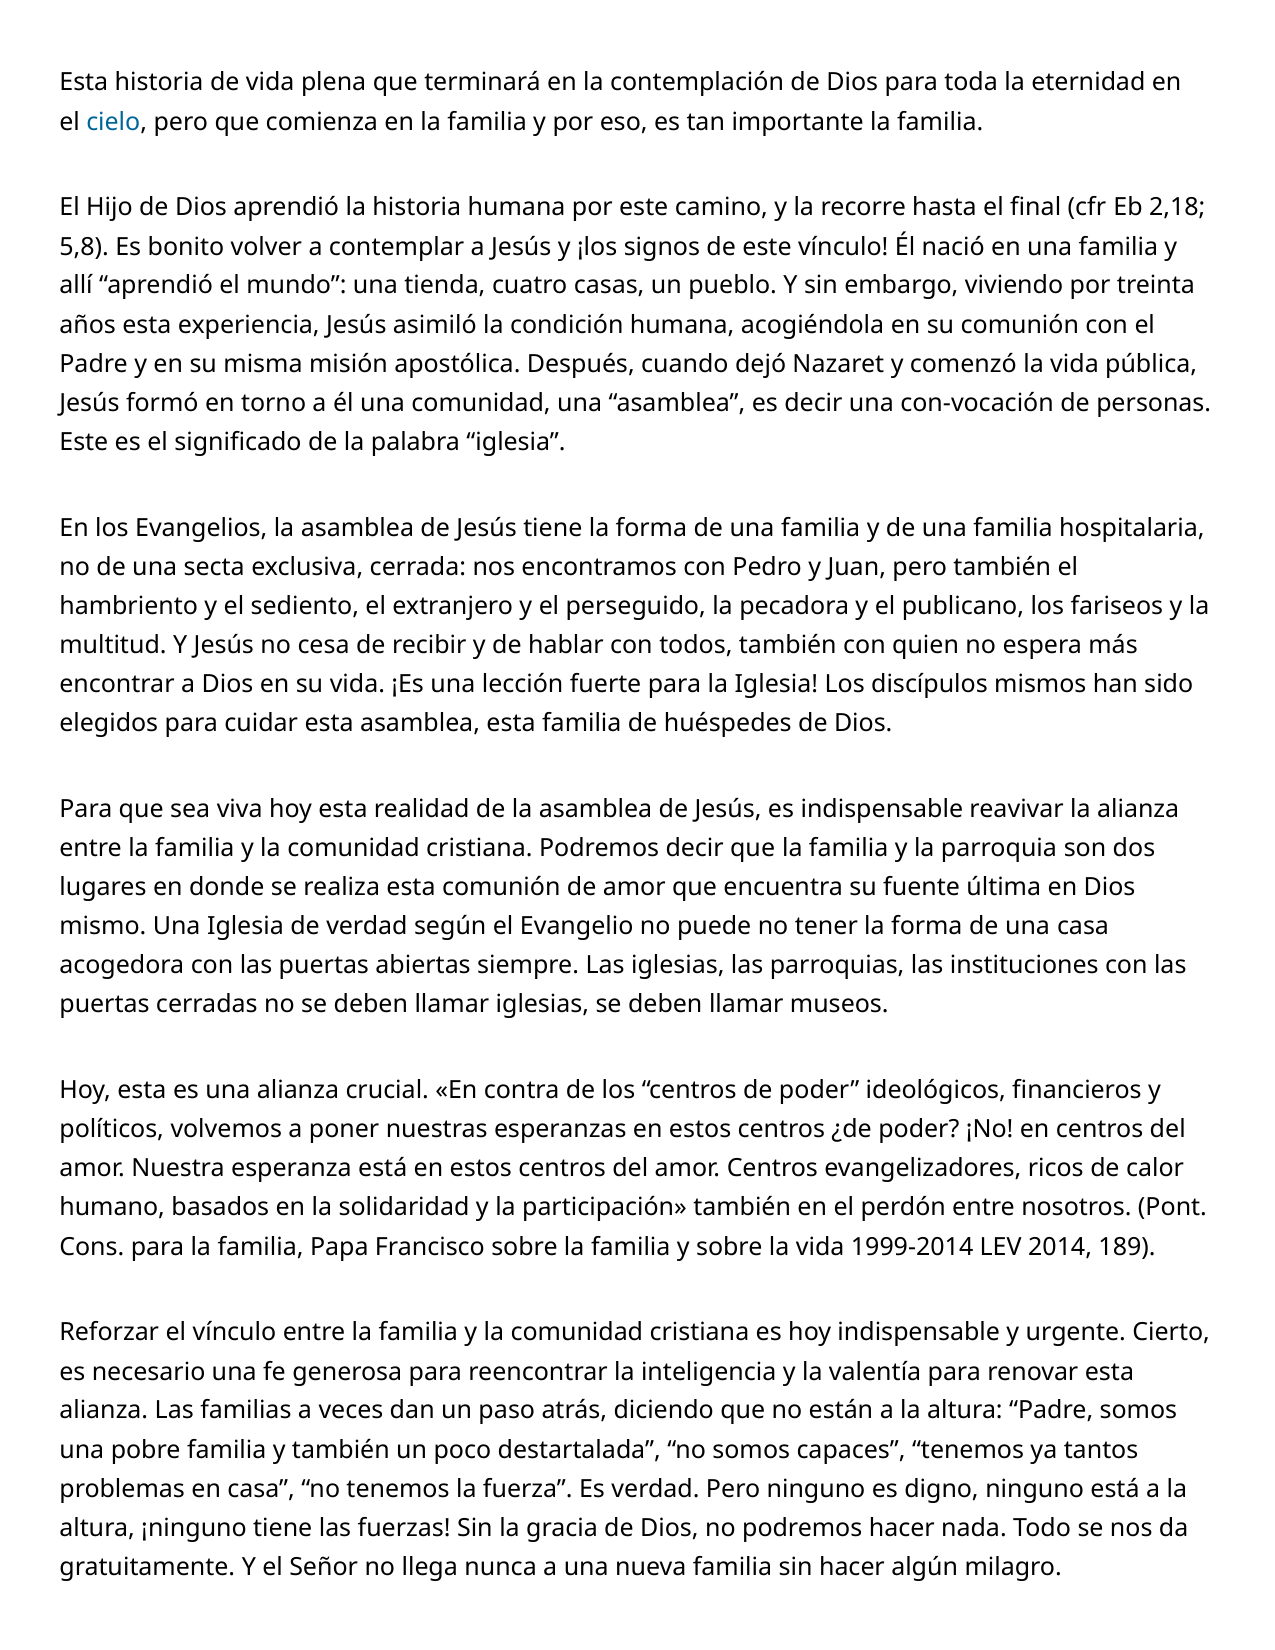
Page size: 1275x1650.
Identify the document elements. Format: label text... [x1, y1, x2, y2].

text Esta historia de vida plena que terminará en la contemplación de Dios para toda la eternidad en el cielo, pero que comienza en la familia y por eso, es tan importante la familia. [59, 59, 1216, 137]
text Hoy, esta es una alianza crucial. «En contra de los “centros de poder” ideológicos, financieros y políticos, volvemos a poner nuestras esperanzas en estos centros ¿de poder? ¡No! en centros del amor. Nuestra esperanza está en estos centros del amor. Centros evangelizadores, ricos de calor humano, basados en la solidaridad y la participación» también en el perdón entre nosotros. (Pont. Cons. para la familia, Papa Francisco sobre la familia y sobre la vida 1999-2014 LEV 2014, 189). [59, 1067, 1216, 1262]
text El Hijo de Dios aprendió la historia humana por este camino, y la recorre hasta el final (cfr Eb 2,18; 5,8). Es bonito volver a contemplar a Jesús y ¡los signos de este vínculo! Él nació en una familia y allí “aprendió el mundo”: una tienda, cuatro casas, un pueblo. Y sin embargo, viviendo por treinta años esta experiencia, Jesús asimiló la condición humana, acogiéndola en su comunión con el Padre y en su misma misión apostólica. Después, cuando dejó Nazaret y comenzó la vida pública, Jesús formó en torno a él una comunidad, una “asamblea”, es decir una con-vocación de personas. Este es el significado de la palabra “iglesia”. [59, 184, 1216, 457]
text Reforzar el vínculo entre la familia y la comunidad cristiana es hoy indispensable y urgente. Cierto, es necesario una fe generosa para reencontrar la inteligencia y la valentía para renovar esta alianza. Las familias a veces dan un paso atrás, diciendo que no están a la altura: “Padre, somos una pobre familia y también un poco destartalada”, “no somos capaces”, “tenemos ya tantos problemas en casa”, “no tenemos la fuerza”. Es verdad. Pero ninguno es digno, ninguno está a la altura, ¡ninguno tiene las fuerzas! Sin la gracia de Dios, no podremos hacer nada. Todo se nos da gratuitamente. Y el Señor no llega nunca a una nueva familia sin hacer algún milagro. [59, 1309, 1216, 1582]
text En los Evangelios, la asamblea de Jesús tiene la forma de una familia y de una familia hospitalaria, no de una secta exclusiva, cerrada: nos encontramos con Pedro y Juan, pero también el hambriento y el sediento, el extranjero y el perseguido, la pecadora y el publicano, los fariseos y la multitud. Y Jesús no cesa de recibir y de hablar con todos, también con quien no espera más encontrar a Dios en su vida. ¡Es una lección fuerte para la Iglesia! Los discípulos mismos han sido elegidos para cuidar esta asamblea, esta familia de huéspedes de Dios. [59, 504, 1216, 739]
text Para que sea viva hoy esta realidad de la asamblea de Jesús, es indispensable reavivar la alianza entre la familia y la comunidad cristiana. Podremos decir que la familia y la parroquia son dos lugares en donde se realiza esta comunión de amor que encuentra su fuente última en Dios mismo. Una Iglesia de verdad según el Evangelio no puede no tener la forma de una casa acogedora con las puertas abiertas siempre. Las iglesias, las parroquias, las instituciones con las puertas cerradas no se deben llamar iglesias, se deben llamar museos. [59, 786, 1216, 1020]
